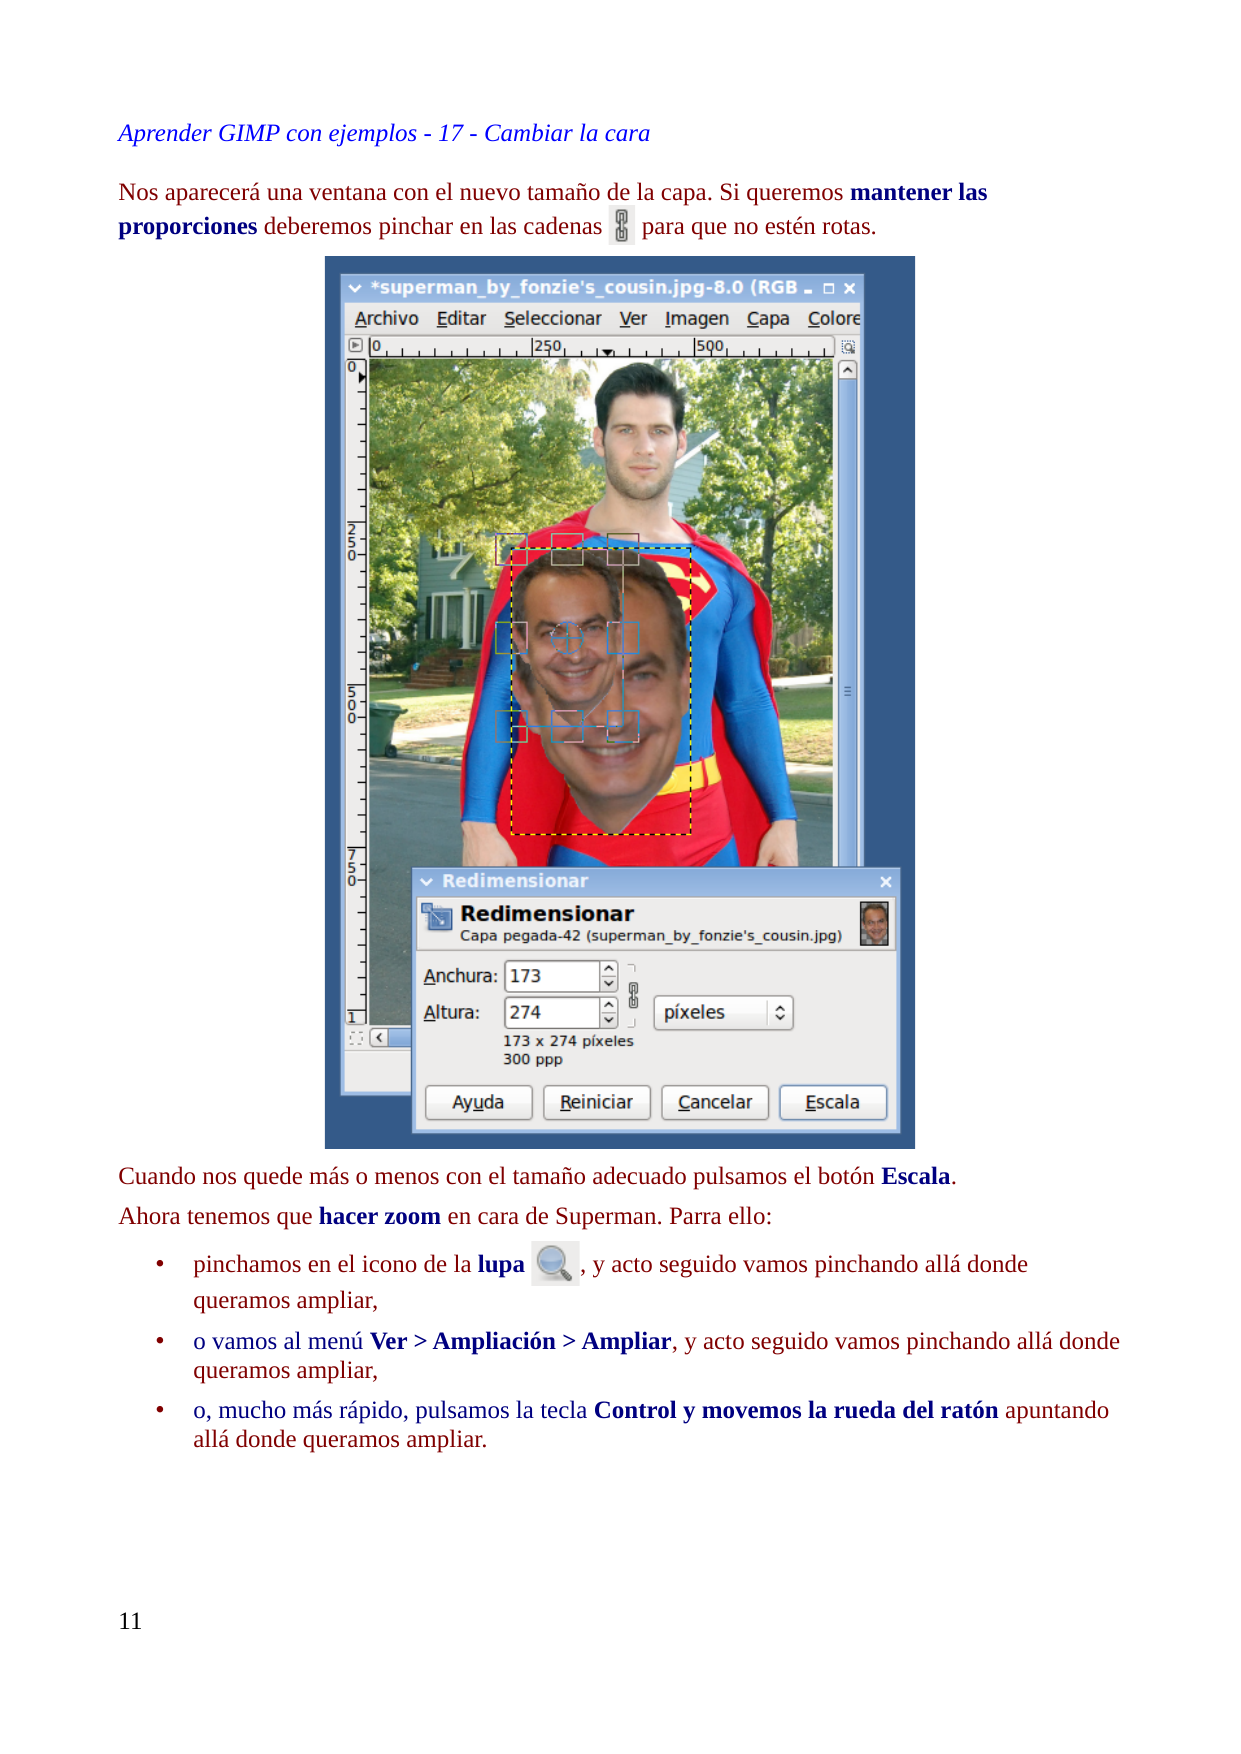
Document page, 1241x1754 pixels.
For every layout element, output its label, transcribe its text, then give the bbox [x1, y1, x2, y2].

list o, mucho más rápido, pulsamos la tecla Control y movemos la rueda del ratón apuntando allá donde queramos ampliar. [156, 1395, 1122, 1453]
picture [324, 256, 916, 1149]
picture [608, 205, 636, 245]
list pinchamos en el icono de la lupa , y acto seguido vamos pinchando allá donde queramos ampliar, [156, 1242, 1122, 1314]
text Cuando nos quede más o menos con el tamaño adecuado pulsamos el botón Escala. [118, 1161, 1122, 1189]
list o vamos al menú Ver > Ampliación > Ampliar, y acto seguido vamos pinchando allá donde queramos ampliar, [156, 1326, 1122, 1383]
picture [531, 1241, 580, 1286]
text Nos aparecerá una ventana con el nuevo tamaño de la capa. Si queremos mantener las proporciones deberemos pinchar en las cadenas para que no estén rotas. [118, 177, 1122, 245]
text Ahora tenemos que hacer zoom en cara de Superman. Parra ello: [118, 1201, 1122, 1230]
